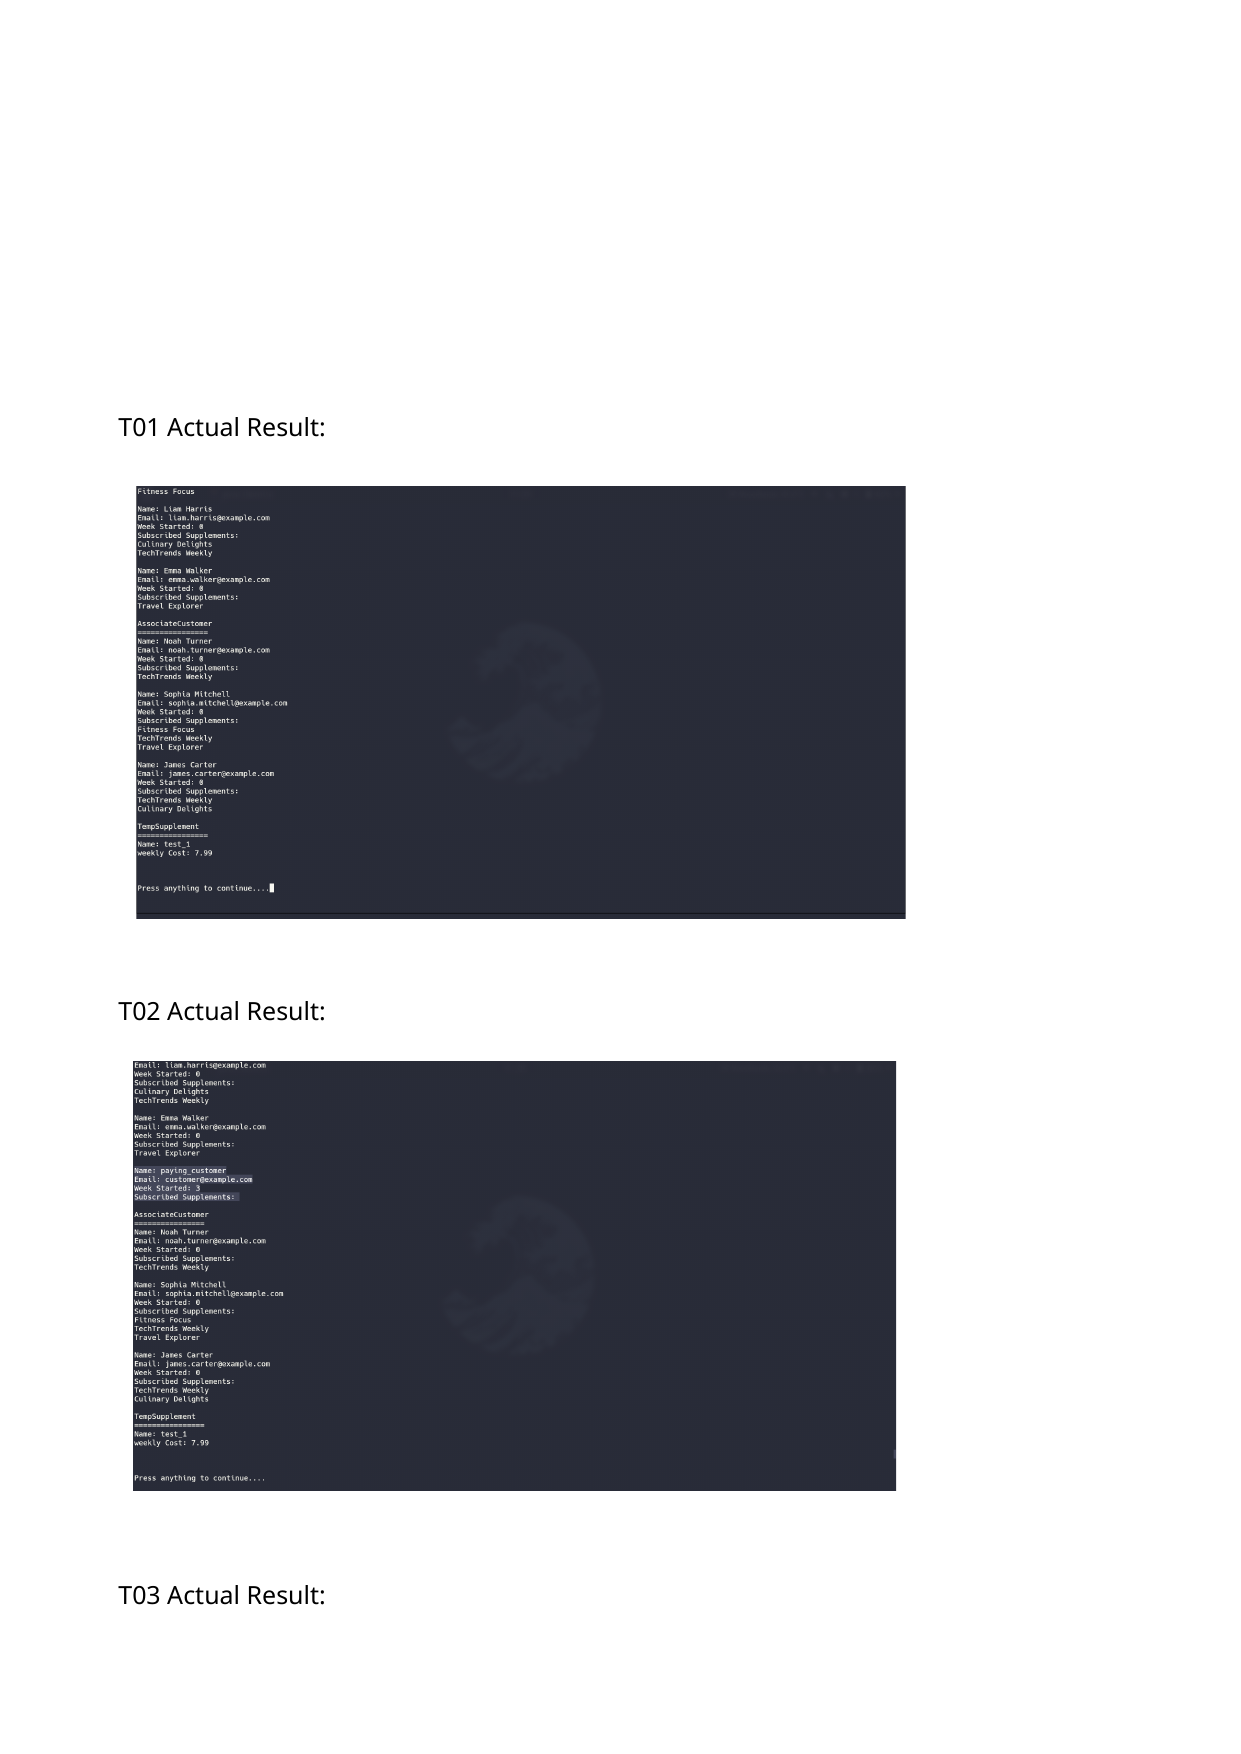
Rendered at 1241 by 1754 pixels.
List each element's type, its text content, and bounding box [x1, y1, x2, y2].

text T03 Actual Result: [118, 1577, 1122, 1612]
text T01 Actual Result: [118, 410, 1122, 444]
picture [136, 486, 906, 919]
text T02 Actual Result: [118, 994, 1122, 1028]
picture [133, 1061, 897, 1491]
